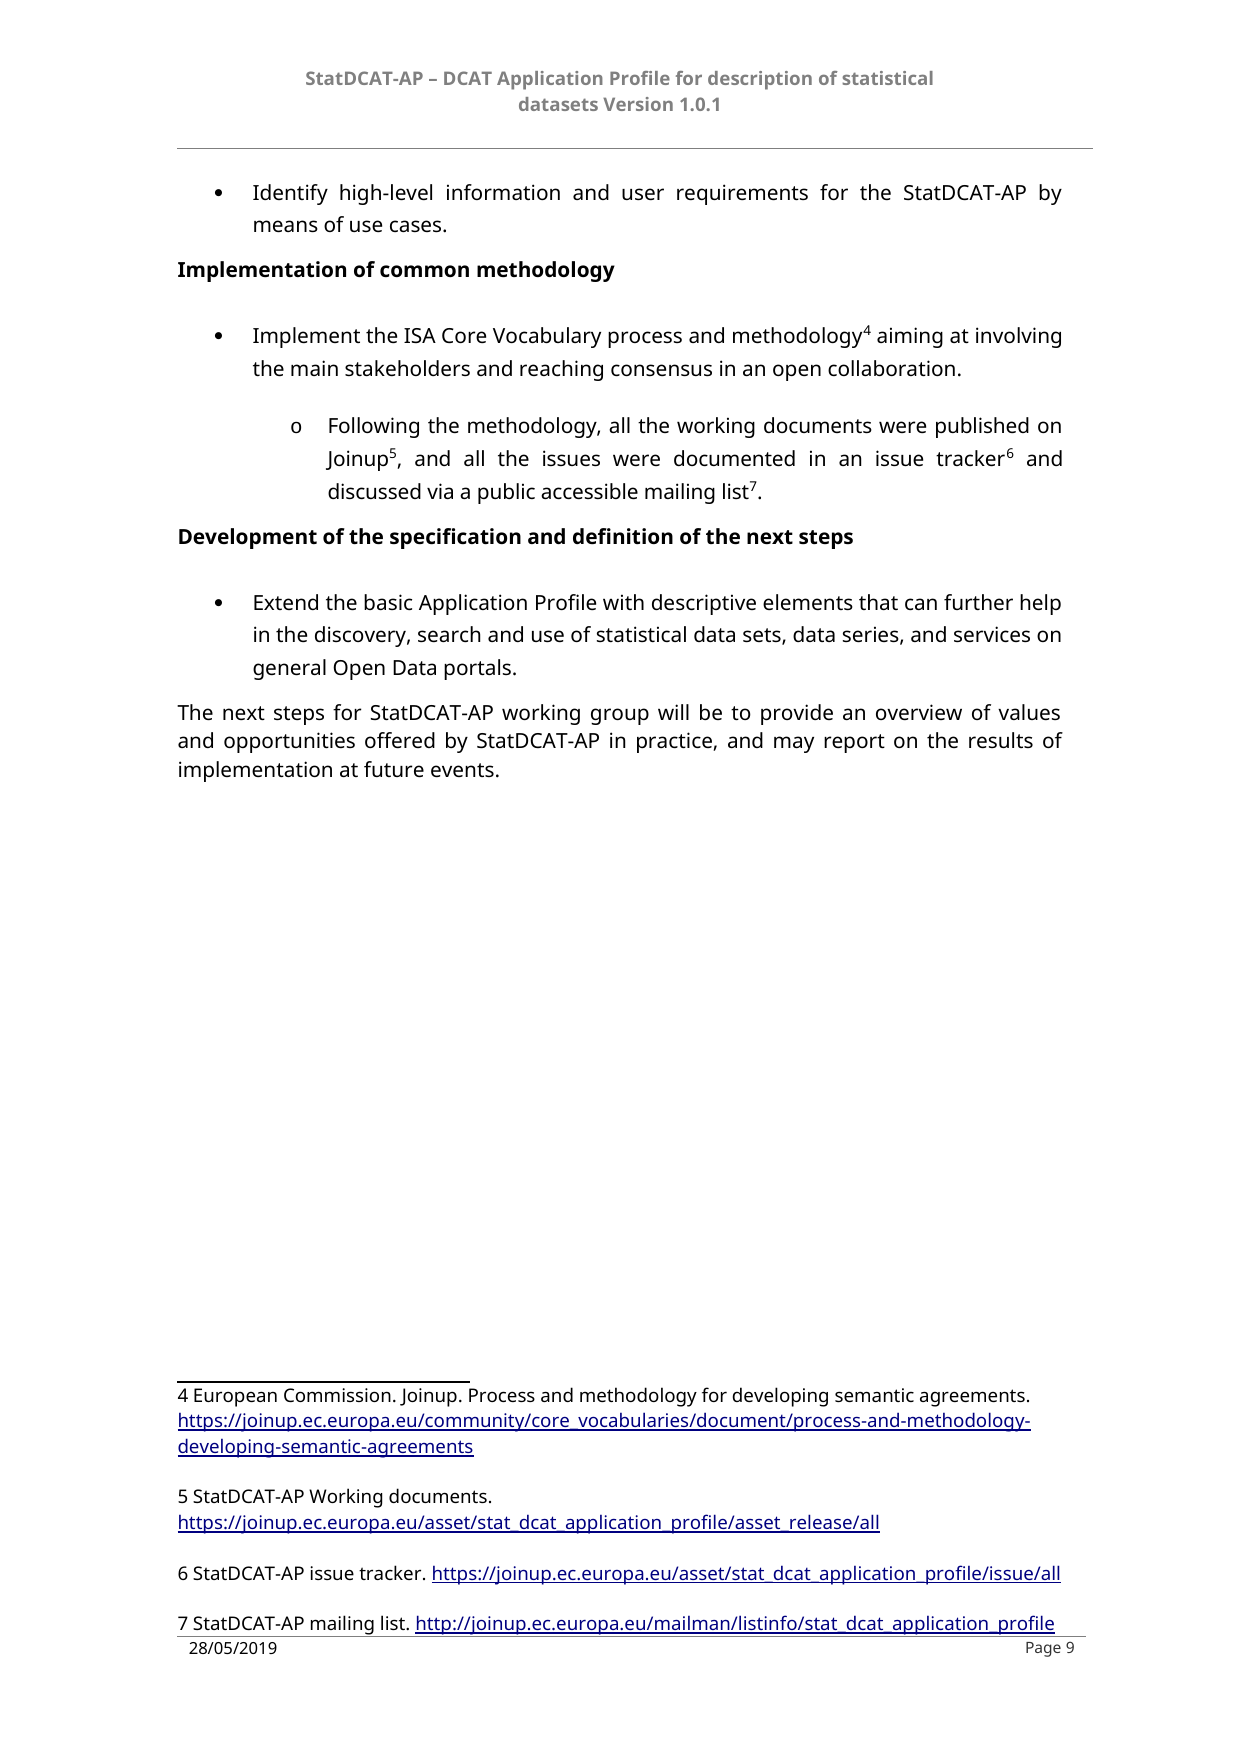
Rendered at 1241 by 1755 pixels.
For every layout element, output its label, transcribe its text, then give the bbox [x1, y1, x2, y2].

list Identify high-level information and user requirements for the StatDCAT-AP by means of use cases. [215, 178, 1063, 239]
list StatDCAT-AP Working documents. https://joinup.ec.europa.eu/asset/stat_dcat_application_profile/asset_release/all [177, 1484, 1063, 1535]
text Implementation of common methodology [177, 255, 1063, 284]
list European Commission. Joinup. Process and methodology for developing semantic agreements. https://joinup.ec.europa.eu/community/core_vocabularies/document/process-and-methodology-developing-semantic-agreements [177, 1382, 1063, 1459]
list Following the methodology, all the working documents were published on Joinup, and all the issues were documented in an issue tracker and discussed via a public accessible mailing list. [290, 411, 1063, 505]
text Development of the specification and definition of the next steps [177, 522, 1063, 550]
list StatDCAT-AP issue tracker. https://joinup.ec.europa.eu/asset/stat_dcat_application_profile/issue/all [177, 1560, 1063, 1585]
text The next steps for StatDCAT-AP working group will be to provide an overview of values and opportunities offered by StatDCAT-AP in practice, and may report on the results of implementation at future events. [177, 698, 1063, 783]
list Implement the ISA Core Vocabulary process and methodology aiming at involving the main stakeholders and reaching consensus in an open collaboration. [215, 321, 1063, 382]
list Extend the basic Application Profile with descriptive elements that can further help in the discovery, search and use of statistical data sets, data series, and services on general Open Data portals. [215, 588, 1063, 681]
list StatDCAT-AP mailing list. http://joinup.ec.europa.eu/mailman/listinfo/stat_dcat_application_profile [177, 1610, 1063, 1636]
